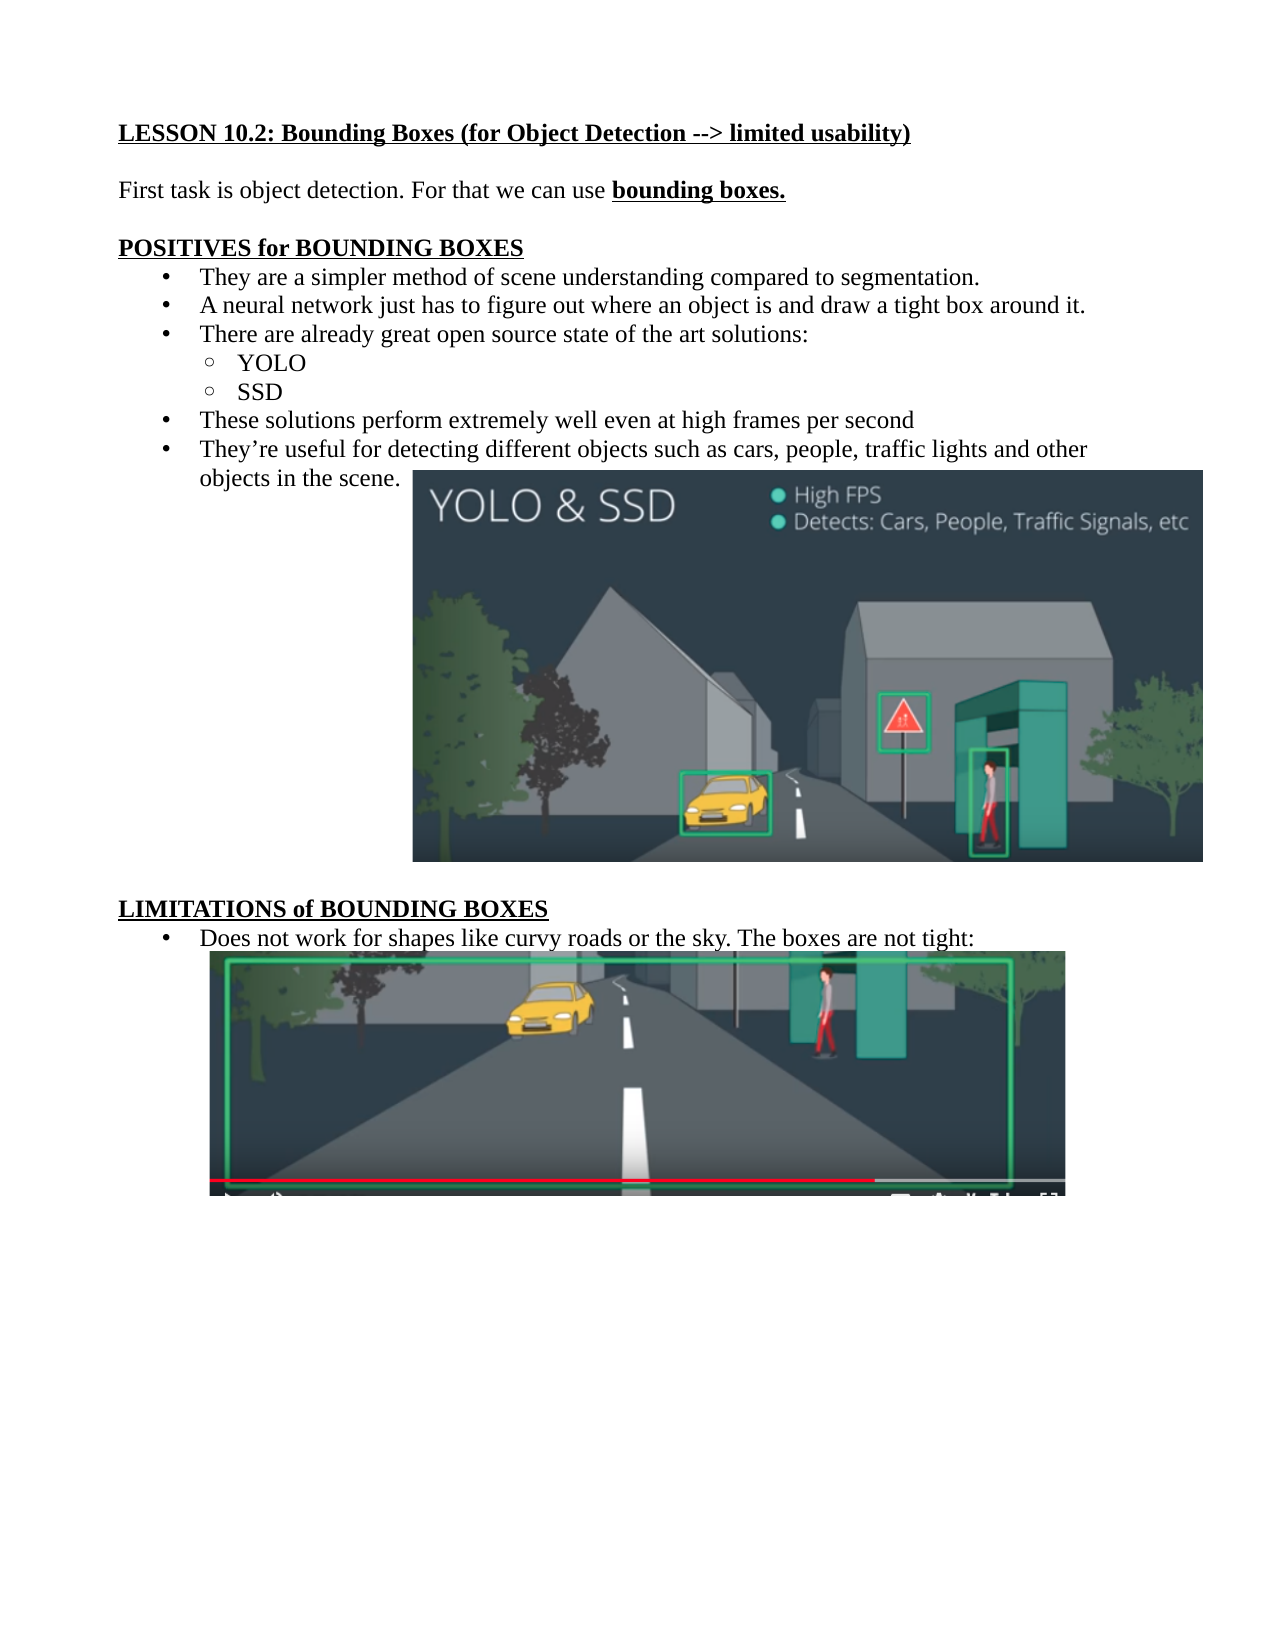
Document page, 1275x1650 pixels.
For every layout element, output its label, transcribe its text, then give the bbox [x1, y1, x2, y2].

list YOLO [199, 348, 1157, 377]
list There are already great open source state of the art solutions: [162, 319, 1157, 348]
list SSD [199, 377, 1157, 406]
text LIMITATIONS of BOUNDING BOXES [118, 894, 1157, 923]
list They’re useful for detecting different objects such as cars, people, traffic lights and other objects in the scene. [162, 434, 1157, 492]
picture [412, 470, 1203, 862]
text POSITIVES for BOUNDING BOXES [118, 233, 1157, 262]
list They are a simpler method of scene understanding compared to segmentation. [162, 262, 1157, 291]
list Does not work for shapes like curvy roads or the sky. The boxes are not tight: [162, 923, 1157, 952]
text First task is object detection. For that we can use bounding boxes. [118, 176, 1157, 204]
list A neural network just has to figure out where an object is and draw a tight box around it. [162, 291, 1157, 319]
list These solutions perform extremely well even at high frames per second [162, 406, 1157, 434]
picture [209, 951, 1066, 1196]
text LESSON 10.2: Bounding Boxes (for Object Detection --> limited usability) [118, 118, 1157, 147]
